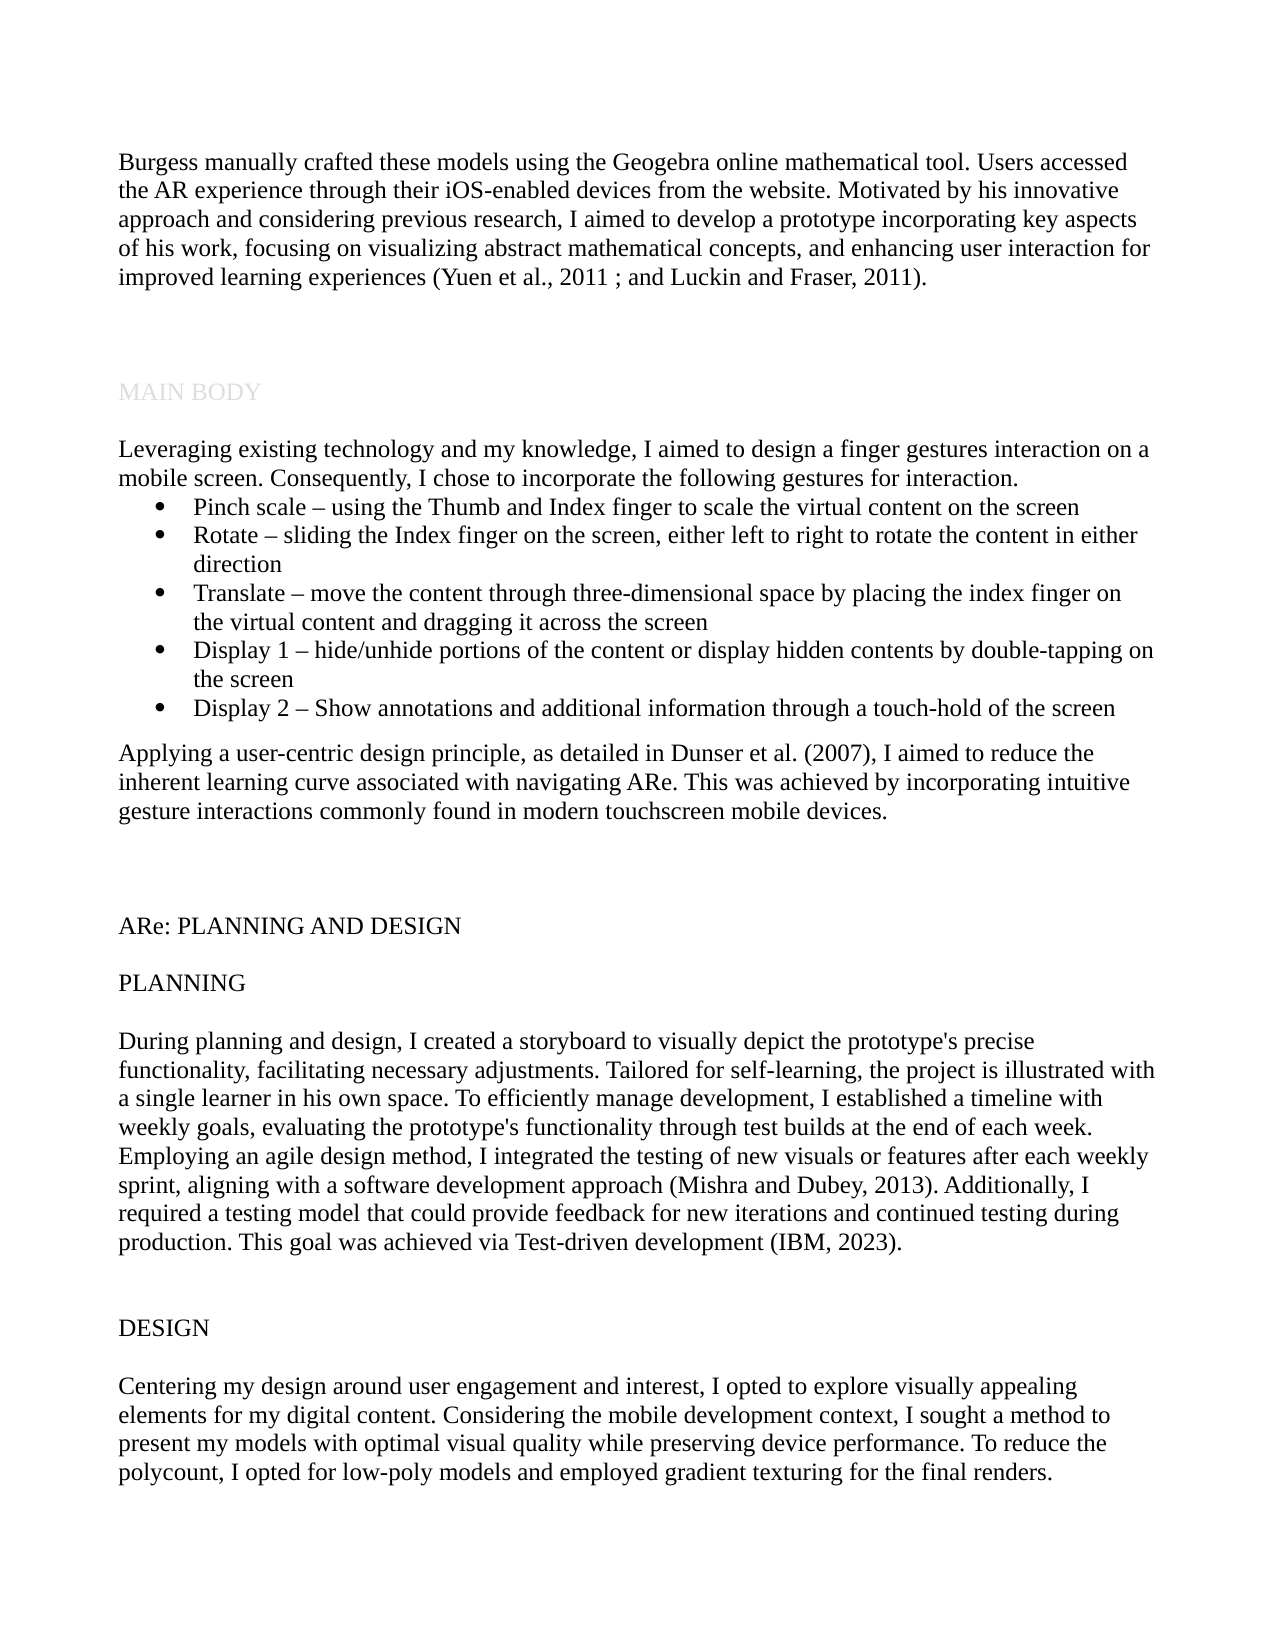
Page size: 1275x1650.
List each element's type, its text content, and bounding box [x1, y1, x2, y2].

text MAIN BODY [118, 377, 1157, 406]
list Rotate – sliding the Index finger on the screen, either left to right to rotate the content in either direction [156, 521, 1157, 578]
text PLANNING [118, 968, 1157, 997]
text Applying a user-centric design principle, as detailed in Dunser et al. (2007), I aimed to reduce the inherent learning curve associated with navigating ARe. This was achieved by incorporating intuitive gesture interactions commonly found in modern touchscreen mobile devices. [118, 738, 1157, 825]
text Burgess manually crafted these models using the Geogebra online mathematical tool. Users accessed the AR experience through their iOS-enabled devices from the website. Motivated by his innovative approach and considering previous research, I aimed to develop a prototype incorporating key aspects of his work, focusing on visualizing abstract mathematical concepts, and enhancing user interaction for improved learning experiences (Yuen et al., 2011 ; and Luckin and Fraser, 2011). [118, 147, 1157, 291]
list Display 2 – Show annotations and additional information through a touch-hold of the screen [156, 693, 1157, 722]
text ARe: PLANNING AND DESIGN [118, 911, 1157, 940]
text During planning and design, I created a storyboard to visually depict the prototype's precise functionality, facilitating necessary adjustments. Tailored for self-learning, the project is illustrated with a single learner in his own space. To efficiently manage development, I established a timeline with weekly goals, evaluating the prototype's functionality through test builds at the end of each week. Employing an agile design method, I integrated the testing of new visuals or features after each weekly sprint, aligning with a software development approach (Mishra and Dubey, 2013). Additionally, I required a testing model that could provide feedback for new iterations and continued testing during production. This goal was achieved via Test-driven development (IBM, 2023). [118, 1026, 1157, 1256]
text Centering my design around user engagement and interest, I opted to explore visually appealing elements for my digital content. Considering the mobile development context, I sought a method to present my models with optimal visual quality while preserving device performance. To reduce the polycount, I opted for low-poly models and employed gradient texturing for the final renders. [118, 1371, 1157, 1486]
list Translate – move the content through three-dimensional space by placing the index finger on the virtual content and dragging it across the screen [156, 578, 1157, 636]
text Leveraging existing technology and my knowledge, I aimed to design a finger gestures interaction on a mobile screen. Consequently, I chose to incorporate the following gestures for interaction. [118, 434, 1157, 492]
text DESIGN [118, 1313, 1157, 1342]
list Display 1 – hide/unhide portions of the content or display hidden contents by double-tapping on the screen [156, 636, 1157, 693]
list Pinch scale – using the Thumb and Index finger to scale the virtual content on the screen [156, 492, 1157, 521]
